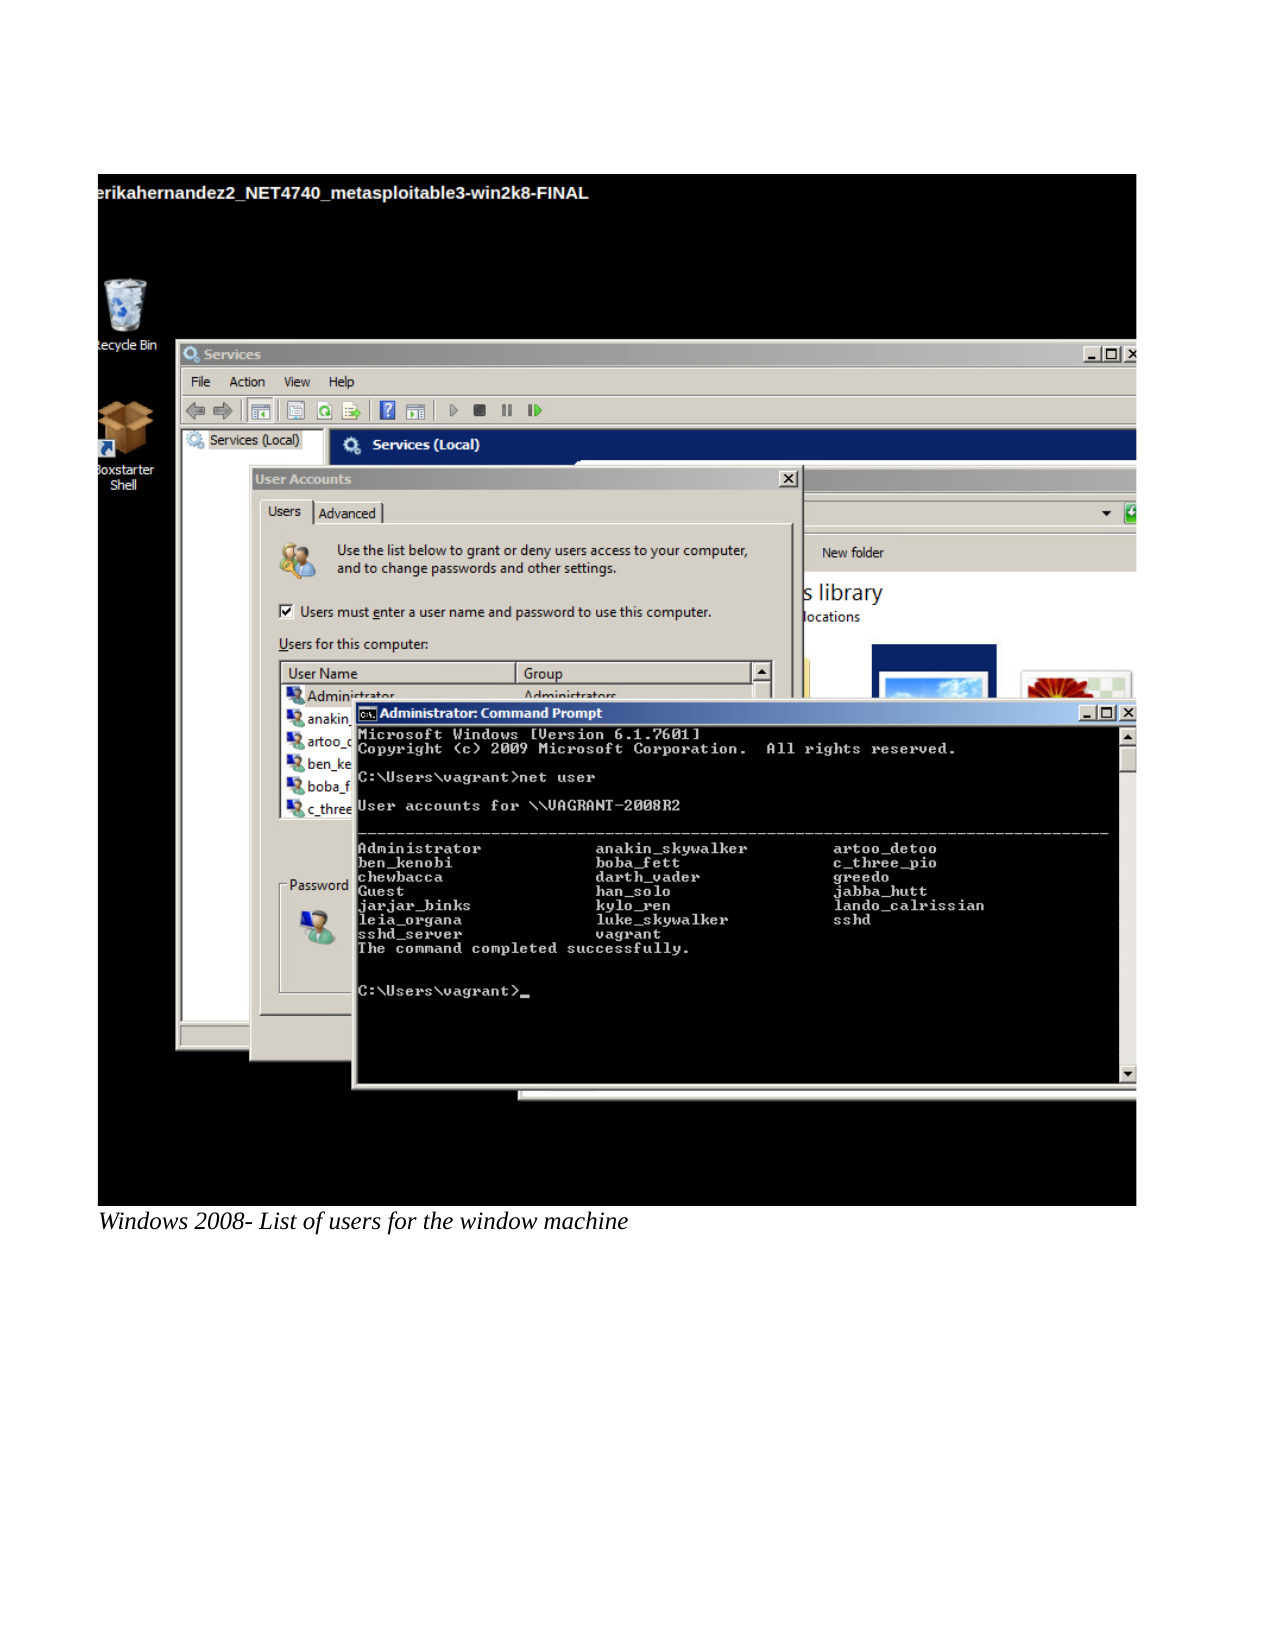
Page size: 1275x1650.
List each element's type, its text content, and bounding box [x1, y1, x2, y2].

text Windows 2008- List of users for the window machine [98, 1206, 1137, 1235]
picture [97, 174, 1137, 1206]
